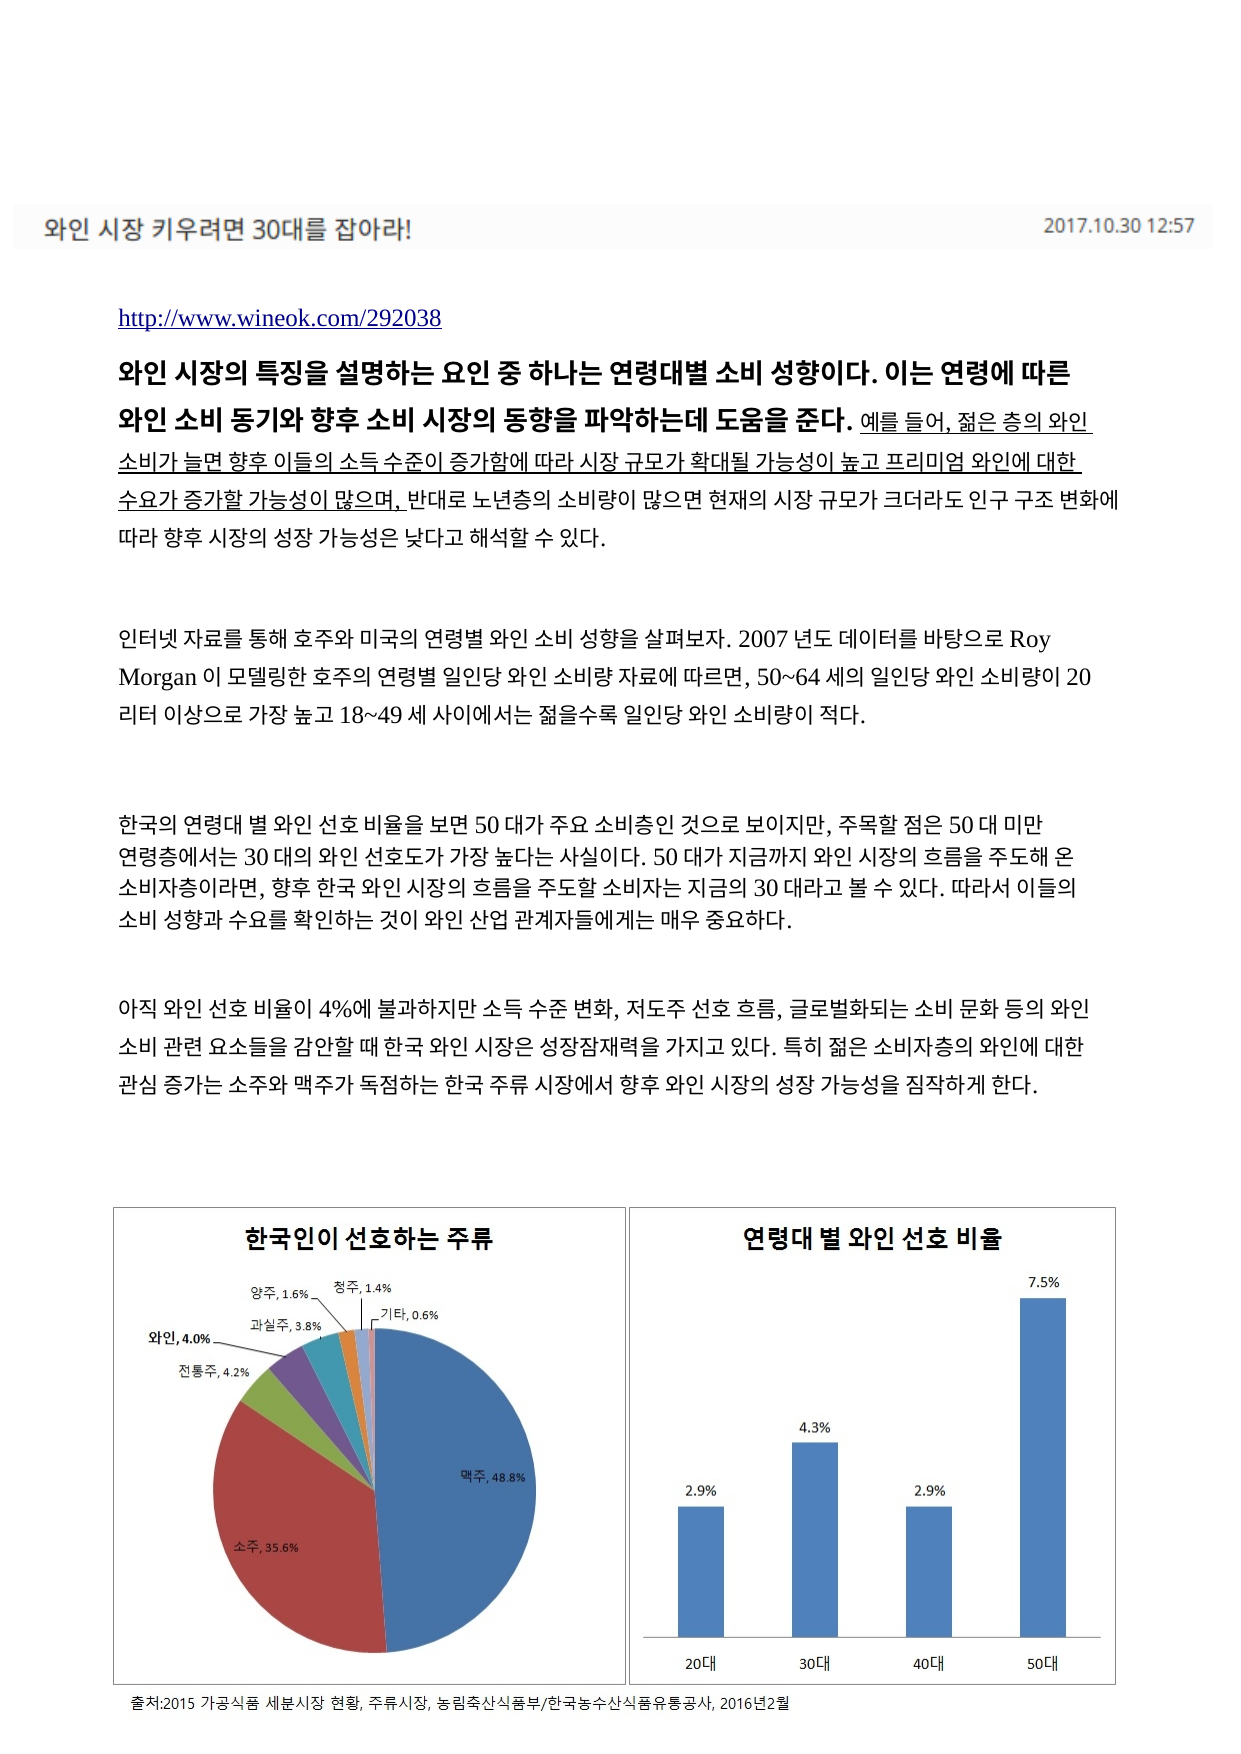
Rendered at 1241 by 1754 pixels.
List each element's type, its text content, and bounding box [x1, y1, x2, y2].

text 와인 시장의 특징을 설명하는 요인 중 하나는 연령대별 소비 성향이다. 이는 연령에 따른 와인 소비 동기와 향후 소비 시장의 동향을 파악하는데 도움을 준다. 예를 들어, 젊은 층의 와인 소비가 늘면 향후 이들의 소득 수준이 증가함에 따라 시장 규모가 확대될 가능성이 높고 프리미엄 와인에 대한 수요가 증가할 가능성이 많으며, 반대로 노년층의 소비량이 많으면 현재의 시장 규모가 크더라도 인구 구조 변화에 따라 향후 시장의 성장 가능성은 낮다고 해석할 수 있다. [118, 352, 1122, 552]
text http://www.wineok.com/292038 [118, 303, 1122, 332]
text 인터넷 자료를 통해 호주와 미국의 연령별 와인 소비 성향을 살펴보자. 2007년도 데이터를 바탕으로 Roy Morgan이 모델링한 호주의 연령별 일인당 와인 소비량 자료에 따르면, 50~64세의 일인당 와인 소비량이 20리터 이상으로 가장 높고 18~49세 사이에서는 젊을수록 일인당 와인 소비량이 적다. [118, 622, 1122, 730]
text 아직 와인 선호 비율이 4%에 불과하지만 소득 수준 변화, 저도주 선호 흐름, 글로벌화되는 소비 문화 등의 와인 소비 관련 요소들을 감안할 때 한국 와인 시장은 성장잠재력을 가지고 있다. 특히 젊은 소비자층의 와인에 대한 관심 증가는 소주와 맥주가 독점하는 한국 주류 시장에서 향후 와인 시장의 성장 가능성을 짐작하게 한다. [118, 992, 1122, 1100]
picture [0, 204, 1241, 249]
picture [112, 1207, 1117, 1721]
text 한국의 연령대 별 와인 선호 비율을 보면 50대가 주요 소비층인 것으로 보이지만, 주목할 점은 50대 미만 연령층에서는 30대의 와인 선호도가 가장 높다는 사실이다. 50대가 지금까지 와인 시장의 흐름을 주도해 온 소비자층이라면, 향후 한국 와인 시장의 흐름을 주도할 소비자는 지금의 30대라고 볼 수 있다. 따라서 이들의 소비 성향과 수요를 확인하는 것이 와인 산업 관계자들에게는 매우 중요하다. [118, 808, 1122, 935]
